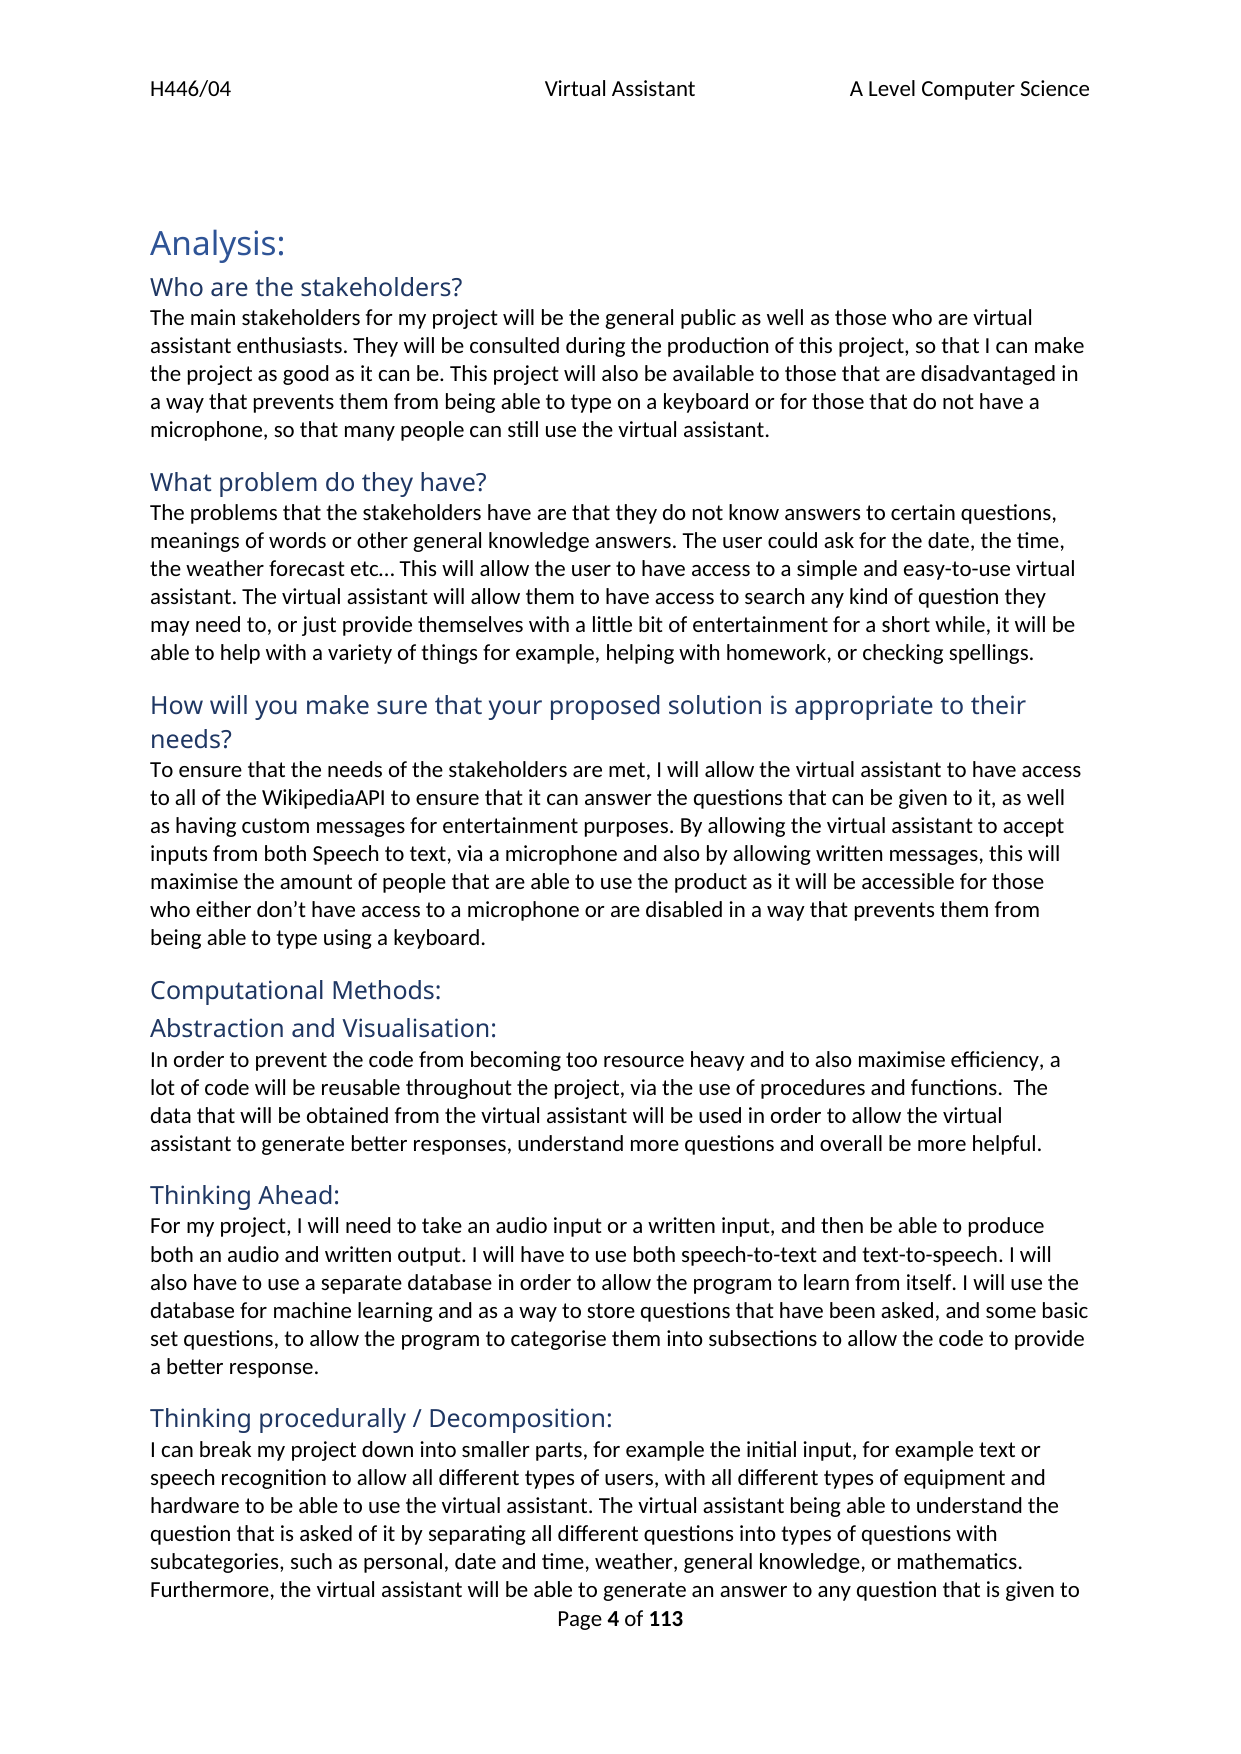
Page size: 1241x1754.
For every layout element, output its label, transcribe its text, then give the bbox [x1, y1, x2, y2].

text For my project, I will need to take an audio input or a written input, and then be able to produce both an audio and written output. I will have to use both speech-to-text and text-to-speech. I will also have to use a separate database in order to allow the program to learn from itself. I will use the database for machine learning and as a way to store questions that have been asked, and some basic set questions, to allow the program to categorise them into subsections to allow the code to provide a better response. [150, 1212, 1090, 1380]
subtitle What problem do they have? [150, 464, 1090, 498]
subtitle Thinking procedurally / Decomposition: [150, 1401, 1090, 1435]
text The problems that the stakeholders have are that they do not know answers to certain questions, meanings of words or other general knowledge answers. The user could ask for the date, the time, the weather forecast etc… This will allow the user to have access to a simple and easy-to-use virtual assistant. The virtual assistant will allow them to have access to search any kind of question they may need to, or just provide themselves with a little bit of entertainment for a short while, it will be able to help with a variety of things for example, helping with homework, or checking spellings. [150, 498, 1090, 666]
text The main stakeholders for my project will be the general public as well as those who are virtual assistant enthusiasts. They will be consulted during the production of this project, so that I can make the project as good as it can be. This project will also be available to those that are disadvantaged in a way that prevents them from being able to type on a keyboard or for those that do not have a microphone, so that many people can still use the virtual assistant. [150, 303, 1090, 443]
subtitle Who are the stakeholders? [150, 269, 1090, 303]
text In order to prevent the code from becoming too resource heavy and to also maximise efficiency, a lot of code will be reusable throughout the project, via the use of procedures and functions. The data that will be obtained from the virtual assistant will be used in order to allow the virtual assistant to generate better responses, understand more questions and overall be more helpful. [150, 1045, 1090, 1157]
text To ensure that the needs of the stakeholders are met, I will allow the virtual assistant to have access to all of the WikipediaAPI to ensure that it can answer the questions that can be given to it, as well as having custom messages for entertainment purposes. By allowing the virtual assistant to accept inputs from both Speech to text, via a microphone and also by allowing written messages, this will maximise the amount of people that are able to use the product as it will be accessible for those who either don’t have access to a microphone or are disabled in a way that prevents them from being able to type using a keyboard. [150, 755, 1090, 952]
subtitle Thinking Ahead: [150, 1178, 1090, 1212]
subtitle Computational Methods: [150, 972, 1090, 1006]
subtitle Abstraction and Visualisation: [150, 1011, 1090, 1045]
text I can break my project down into smaller parts, for example the initial input, for example text or speech recognition to allow all different types of users, with all different types of equipment and hardware to be able to use the virtual assistant. The virtual assistant being able to understand the question that is asked of it by separating all different questions into types of questions with subcategories, such as personal, date and time, weather, general knowledge, or mathematics. Furthermore, the virtual assistant will be able to generate an answer to any question that is given to [150, 1435, 1090, 1603]
subtitle How will you make sure that your proposed solution is appropriate to their needs? [150, 687, 1090, 755]
subtitle Analysis: [150, 220, 1090, 265]
